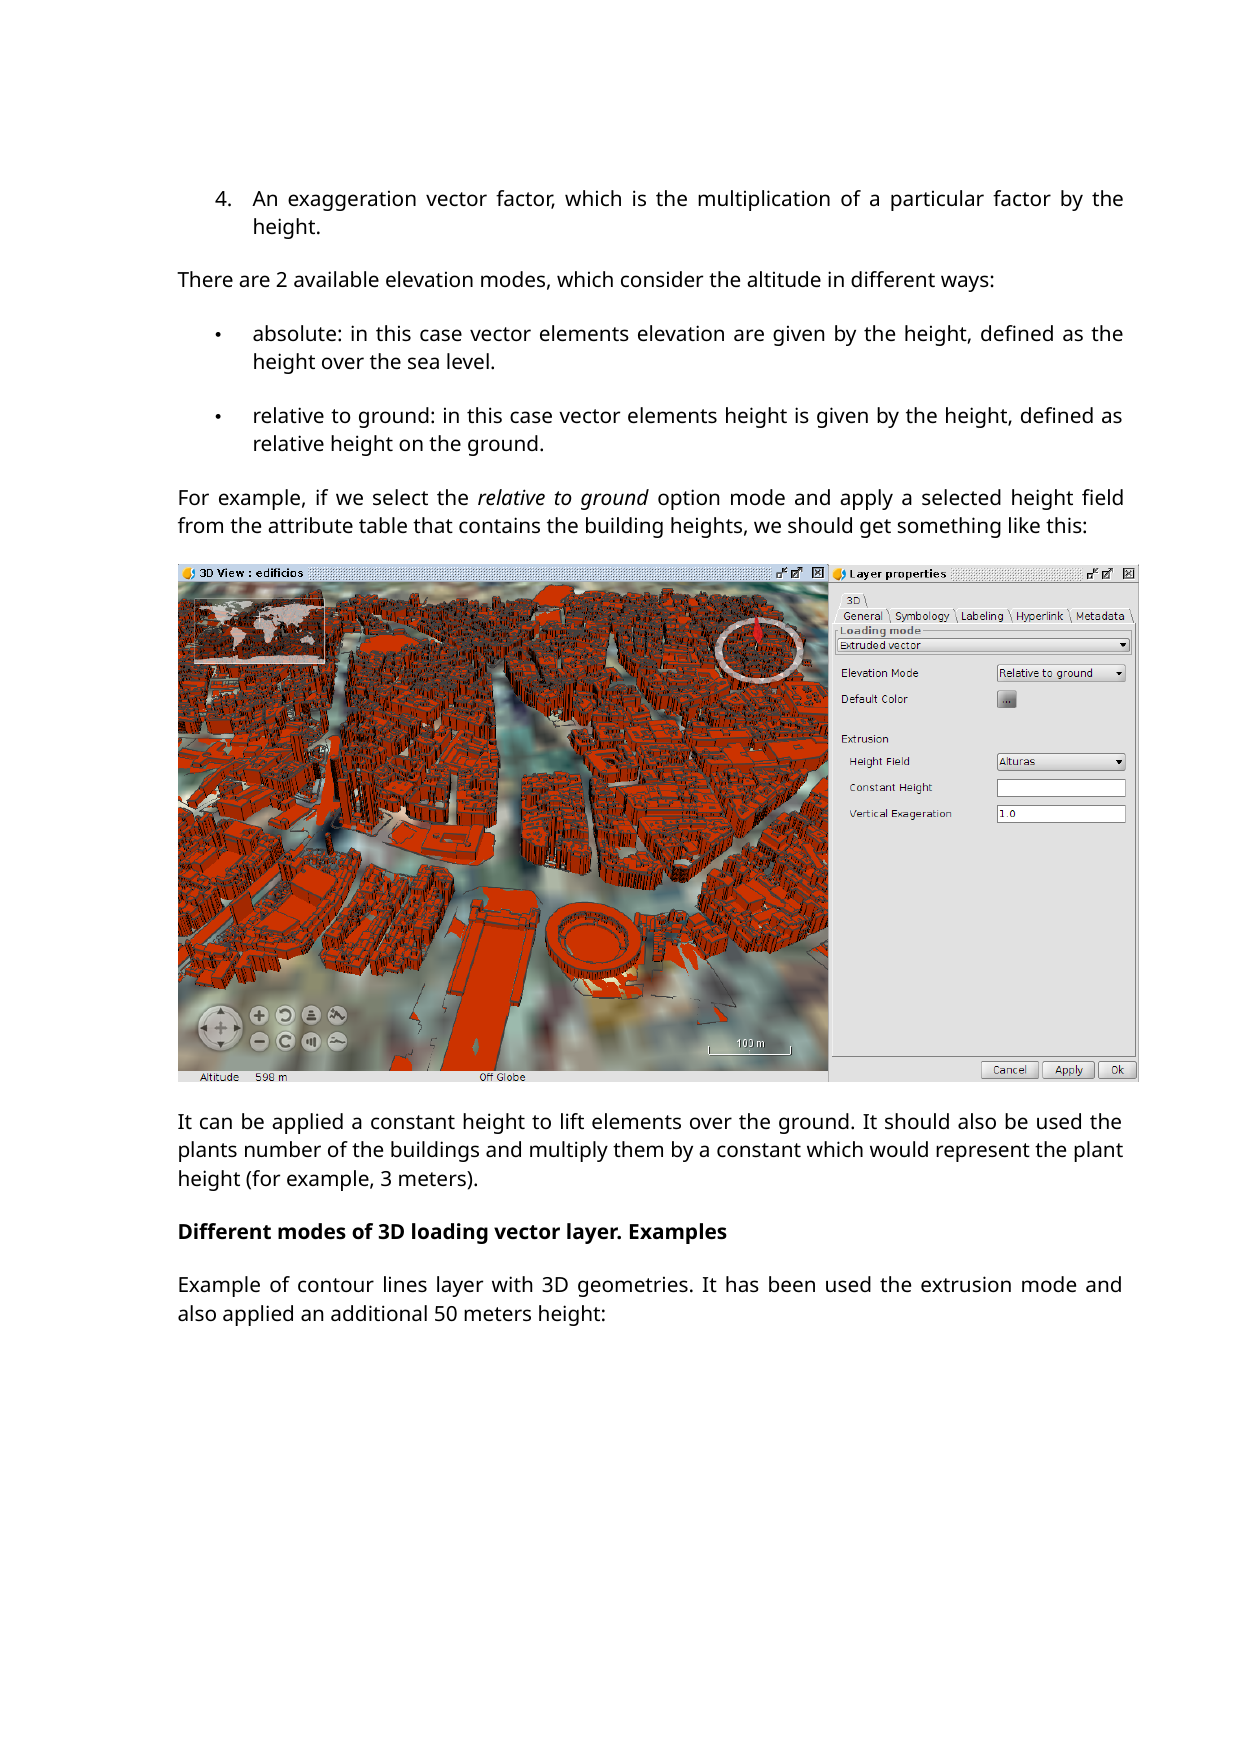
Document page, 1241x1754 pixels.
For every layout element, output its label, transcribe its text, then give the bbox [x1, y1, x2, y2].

text Example of contour lines layer with 3D geometries. It has been used the extrusion mode and also applied an additional 50 meters height: [177, 1271, 1125, 1327]
picture [177, 564, 1139, 1082]
list relative to ground: in this case vector elements height is given by the height, defined as relative height on the ground. [215, 401, 1125, 458]
text Different modes of 3D loading vector layer. Examples [177, 1217, 1125, 1246]
text There are 2 available elevation modes, which consider the altitude in different ways: [177, 266, 1125, 294]
list absolute: in this case vector elements elevation are given by the height, defined as the height over the sea level. [215, 319, 1125, 376]
text For example, if we select the relative to ground option mode and apply a selected height field from the attribute table that contains the building heights, we should get something like this: [177, 483, 1125, 539]
text It can be applied a constant height to lift elements over the ground. It should also be used the plants number of the buildings and multiply them by a constant which would represent the plant height (for example, 3 meters). [177, 1107, 1125, 1192]
list An exaggeration vector factor, which is the multiplication of a particular factor by the height. [215, 184, 1125, 241]
